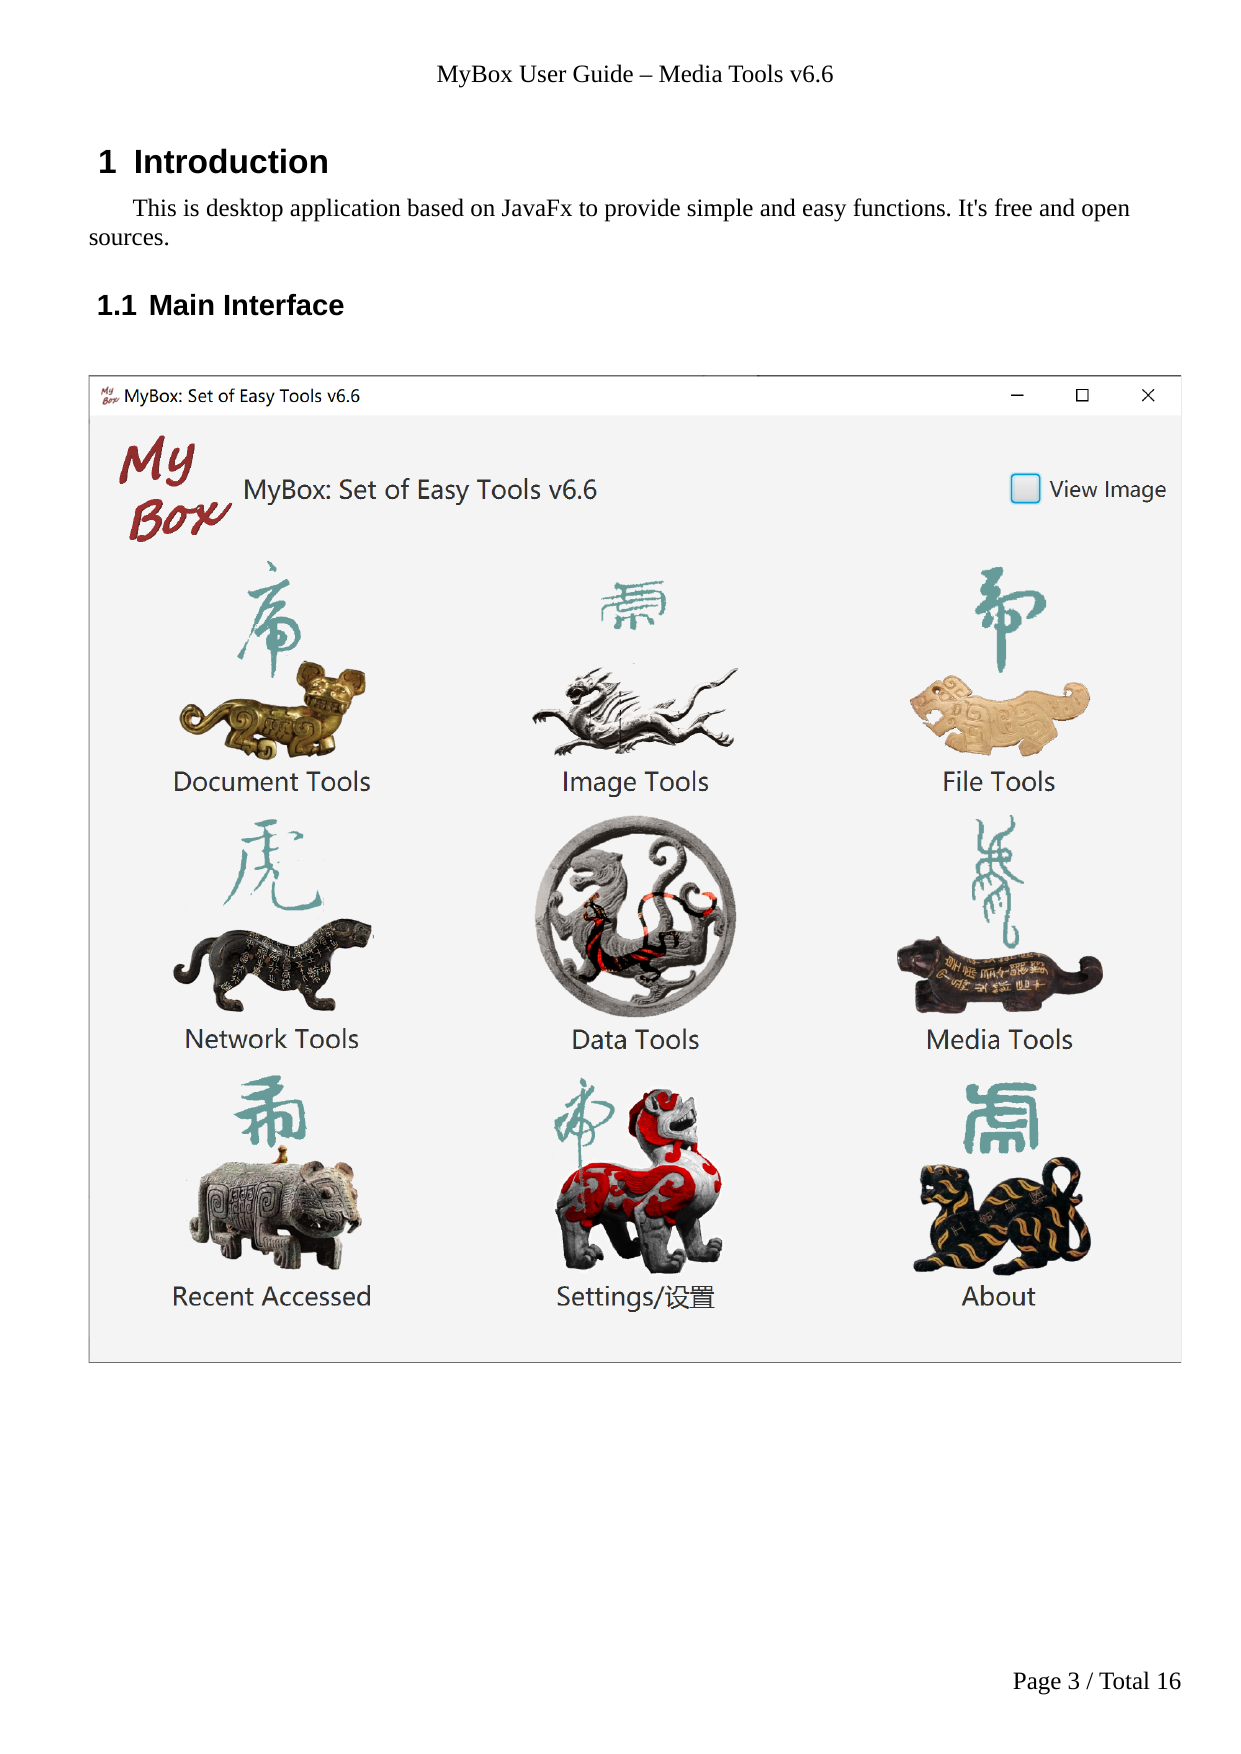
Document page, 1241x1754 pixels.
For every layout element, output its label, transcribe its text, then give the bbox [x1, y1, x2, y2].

text This is desktop application based on JavaFx to provide simple and easy functions. It's free and open sources. [88, 193, 1181, 251]
picture [88, 375, 1182, 1363]
subtitle Introduction [88, 142, 1181, 181]
subtitle Main Interface [88, 288, 1181, 322]
